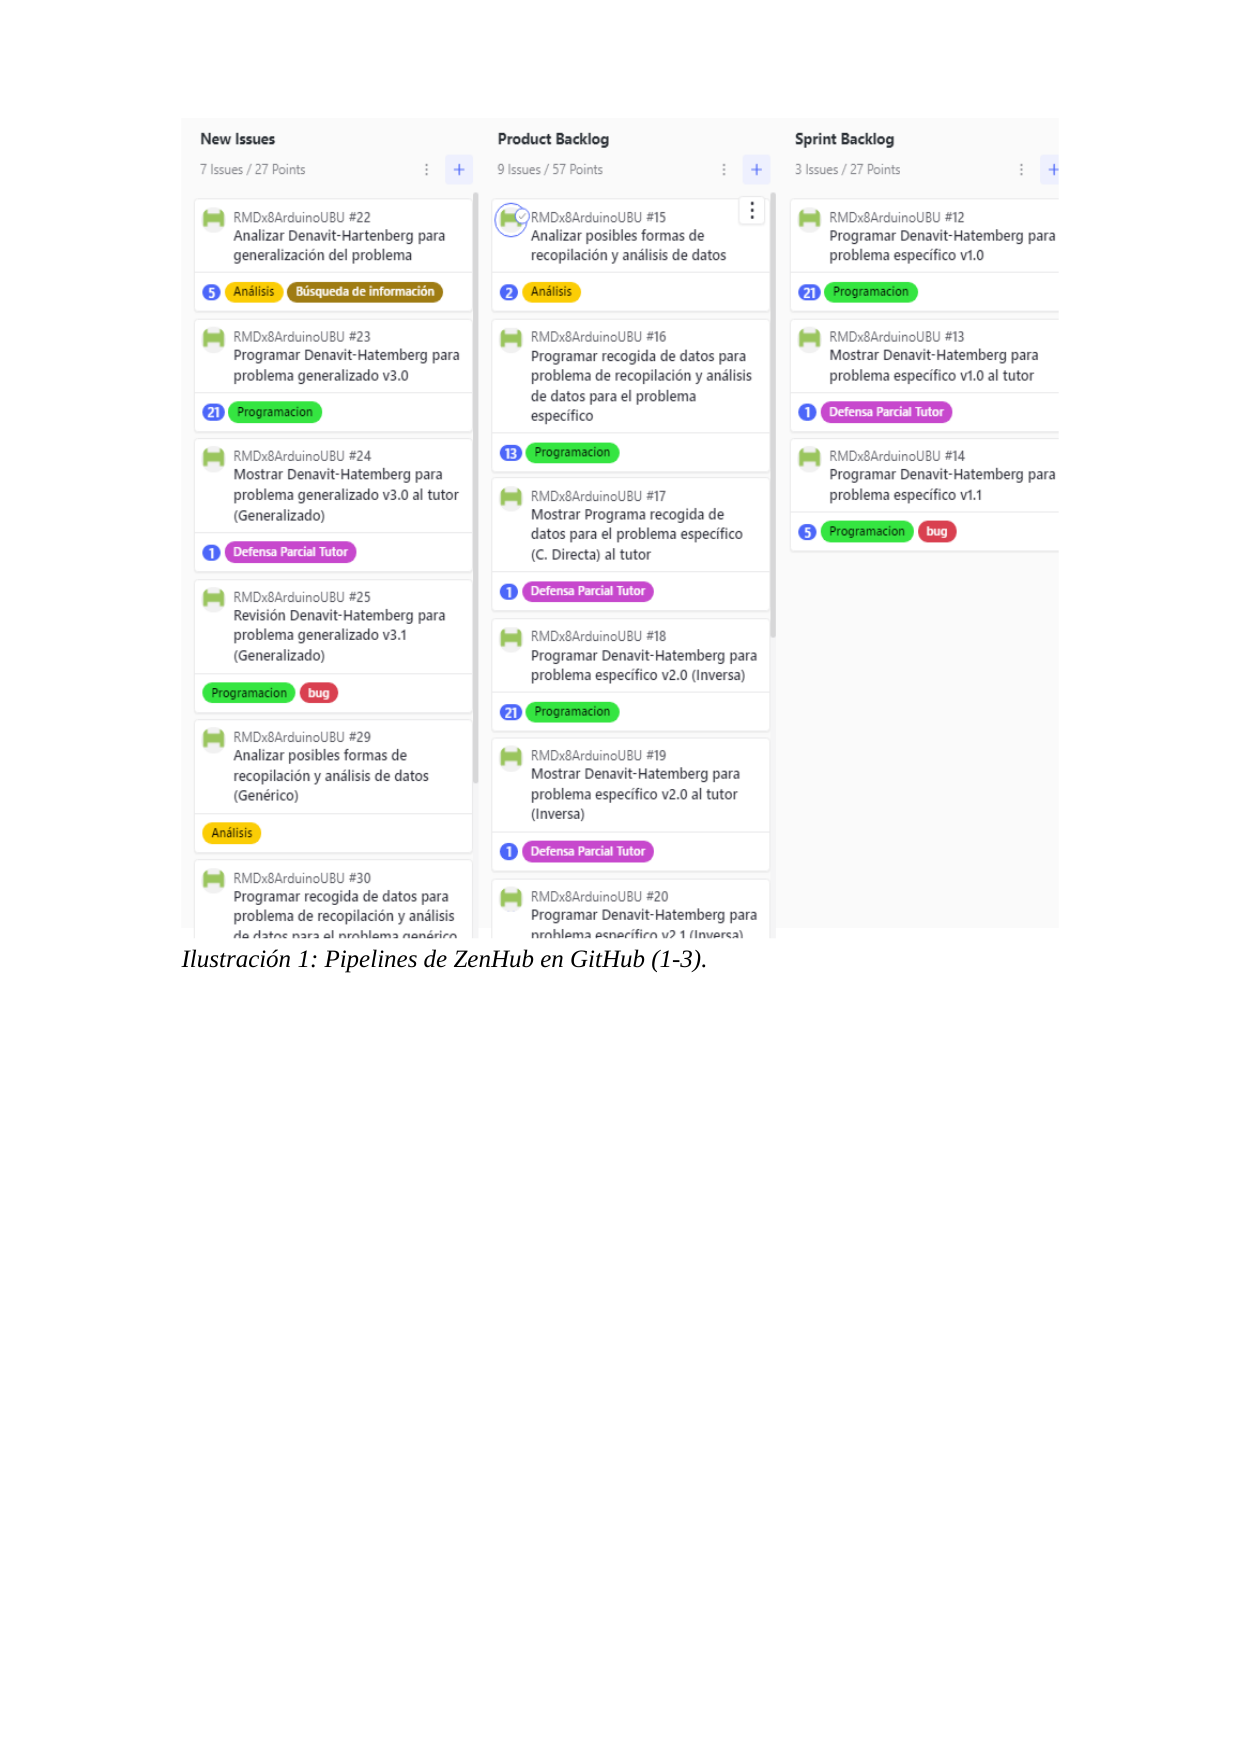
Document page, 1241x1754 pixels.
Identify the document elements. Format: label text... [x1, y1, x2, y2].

text Ilustración 1: Pipelines de ZenHub en GitHub (1-3). [181, 944, 1059, 973]
